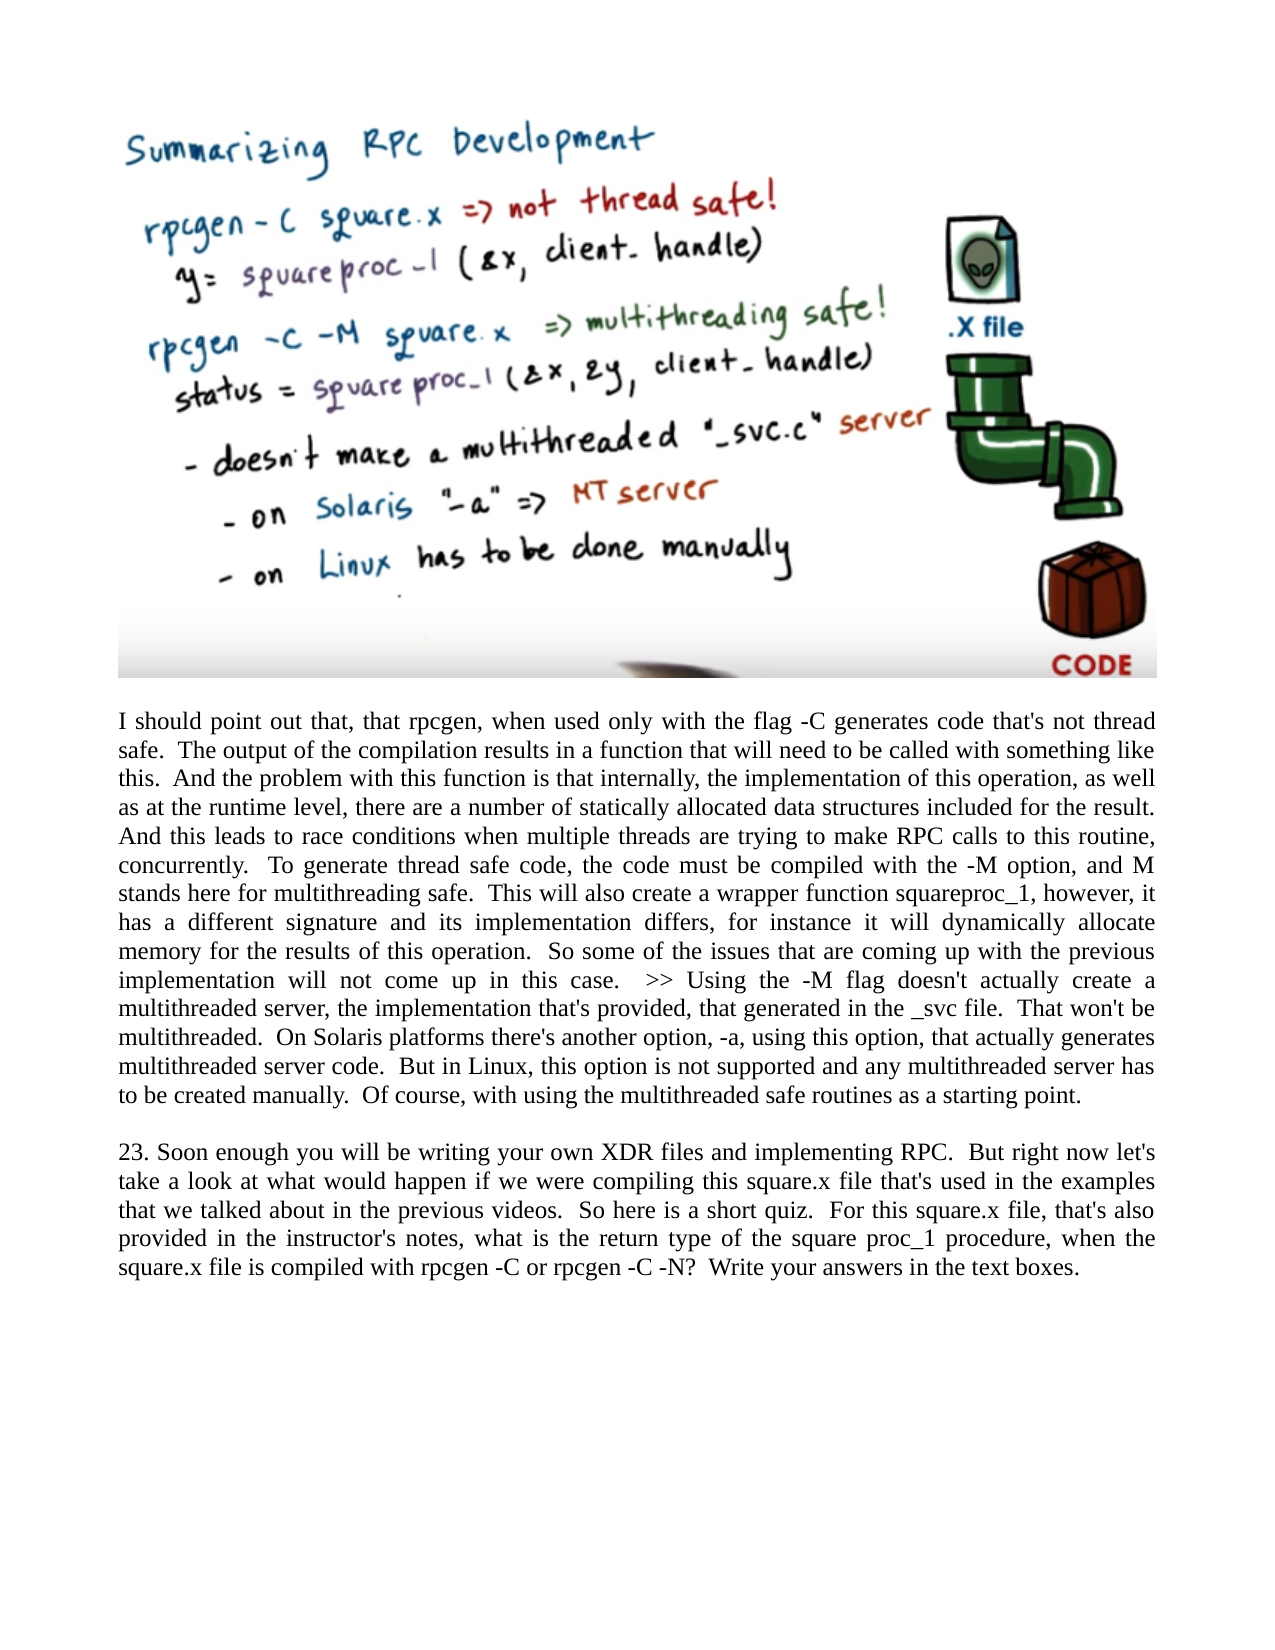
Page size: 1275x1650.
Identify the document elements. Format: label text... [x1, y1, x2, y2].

text 23. Soon enough you will be writing your own XDR files and implementing RPC. But right now let's take a look at what would happen if we were compiling this square.x file that's used in the examples that we talked about in the previous videos. So here is a short quiz. For this square.x file, that's also provided in the instructor's notes, what is the return type of the square proc_1 procedure, when the square.x file is compiled with rpcgen -C or rpcgen -C -N? Write your answers in the text boxes. [118, 1137, 1157, 1281]
picture [118, 118, 1157, 678]
text I should point out that, that rpcgen, when used only with the flag -C generates code that's not thread safe. The output of the compilation results in a function that will need to be called with something like this. And the problem with this function is that internally, the implementation of this operation, as well as at the runtime level, there are a number of statically allocated data structures included for the result. And this leads to race conditions when multiple threads are trying to make RPC calls to this routine, concurrently. To generate thread safe code, the code must be compiled with the -M option, and M stands here for multithreading safe. This will also create a wrapper function squareproc_1, however, it has a different signature and its implementation differs, for instance it will dynamically allocate memory for the results of this operation. So some of the issues that are coming up with the previous implementation will not come up in this case. >> Using the -M flag doesn't actually create a multithreaded server, the implementation that's provided, that generated in the _svc file. That won't be multithreaded. On Solaris platforms there's another option, -a, using this option, that actually generates multithreaded server code. But in Linux, this option is not supported and any multithreaded server has to be created manually. Of course, with using the multithreaded safe routines as a starting point. [118, 706, 1157, 1108]
